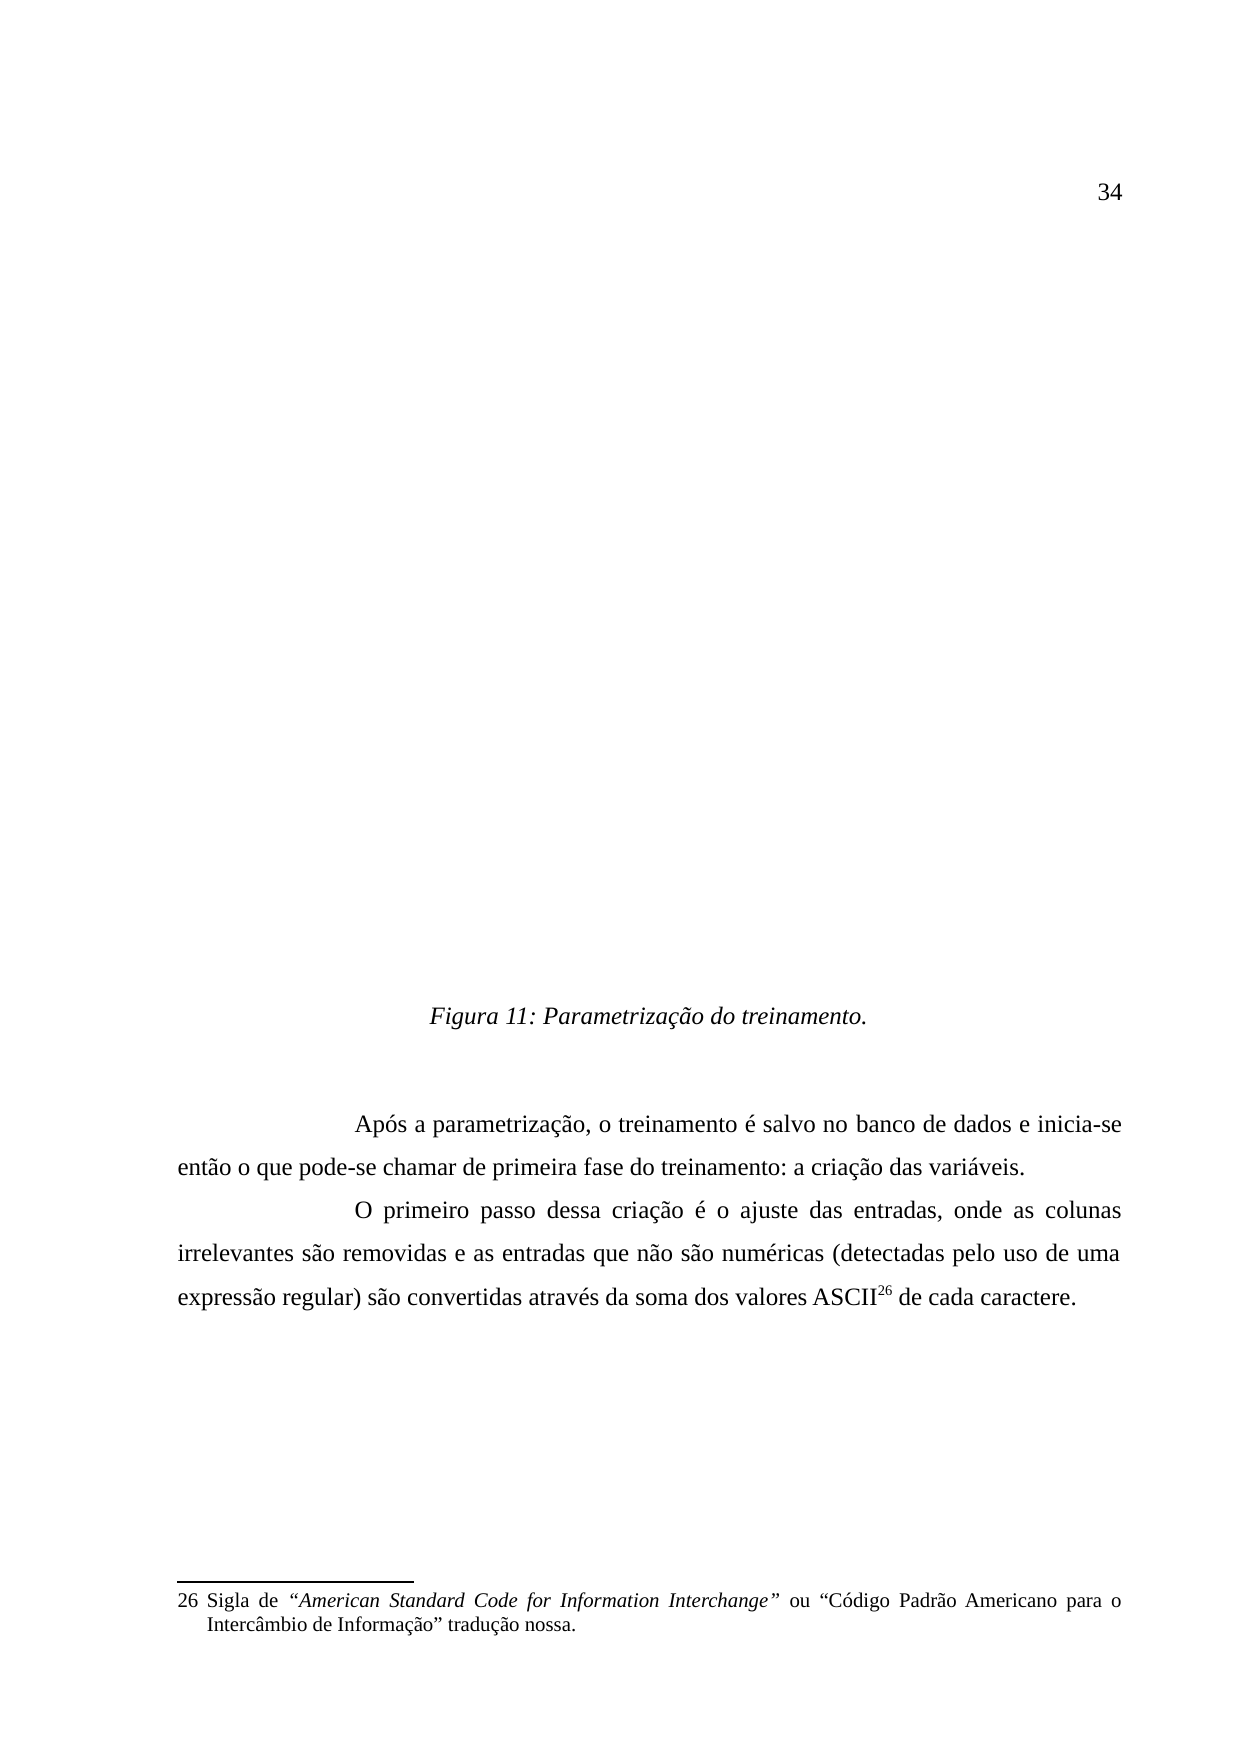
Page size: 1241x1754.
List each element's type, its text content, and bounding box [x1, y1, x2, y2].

text Figura 11: Parametrização do treinamento. [177, 1001, 1122, 1030]
text O primeiro passo dessa criação é o ajuste das entradas, onde as colunas irrelevantes são removidas e as entradas que não são numéricas (detectadas pelo uso de uma expressão regular) são convertidas através da soma dos valores ASCII de cada caractere. [177, 1195, 1122, 1310]
table_header [177, 236, 1122, 270]
text Após a parametrização, o treinamento é salvo no banco de dados e inicia-se então o que pode-se chamar de primeira fase do treinamento: a criação das variáveis. [177, 1109, 1122, 1181]
text Sigla de “American Standard Code for Information Interchange” ou “Código Padrão Americano para o Intercâmbio de Informação” tradução nossa. [177, 1588, 1122, 1636]
